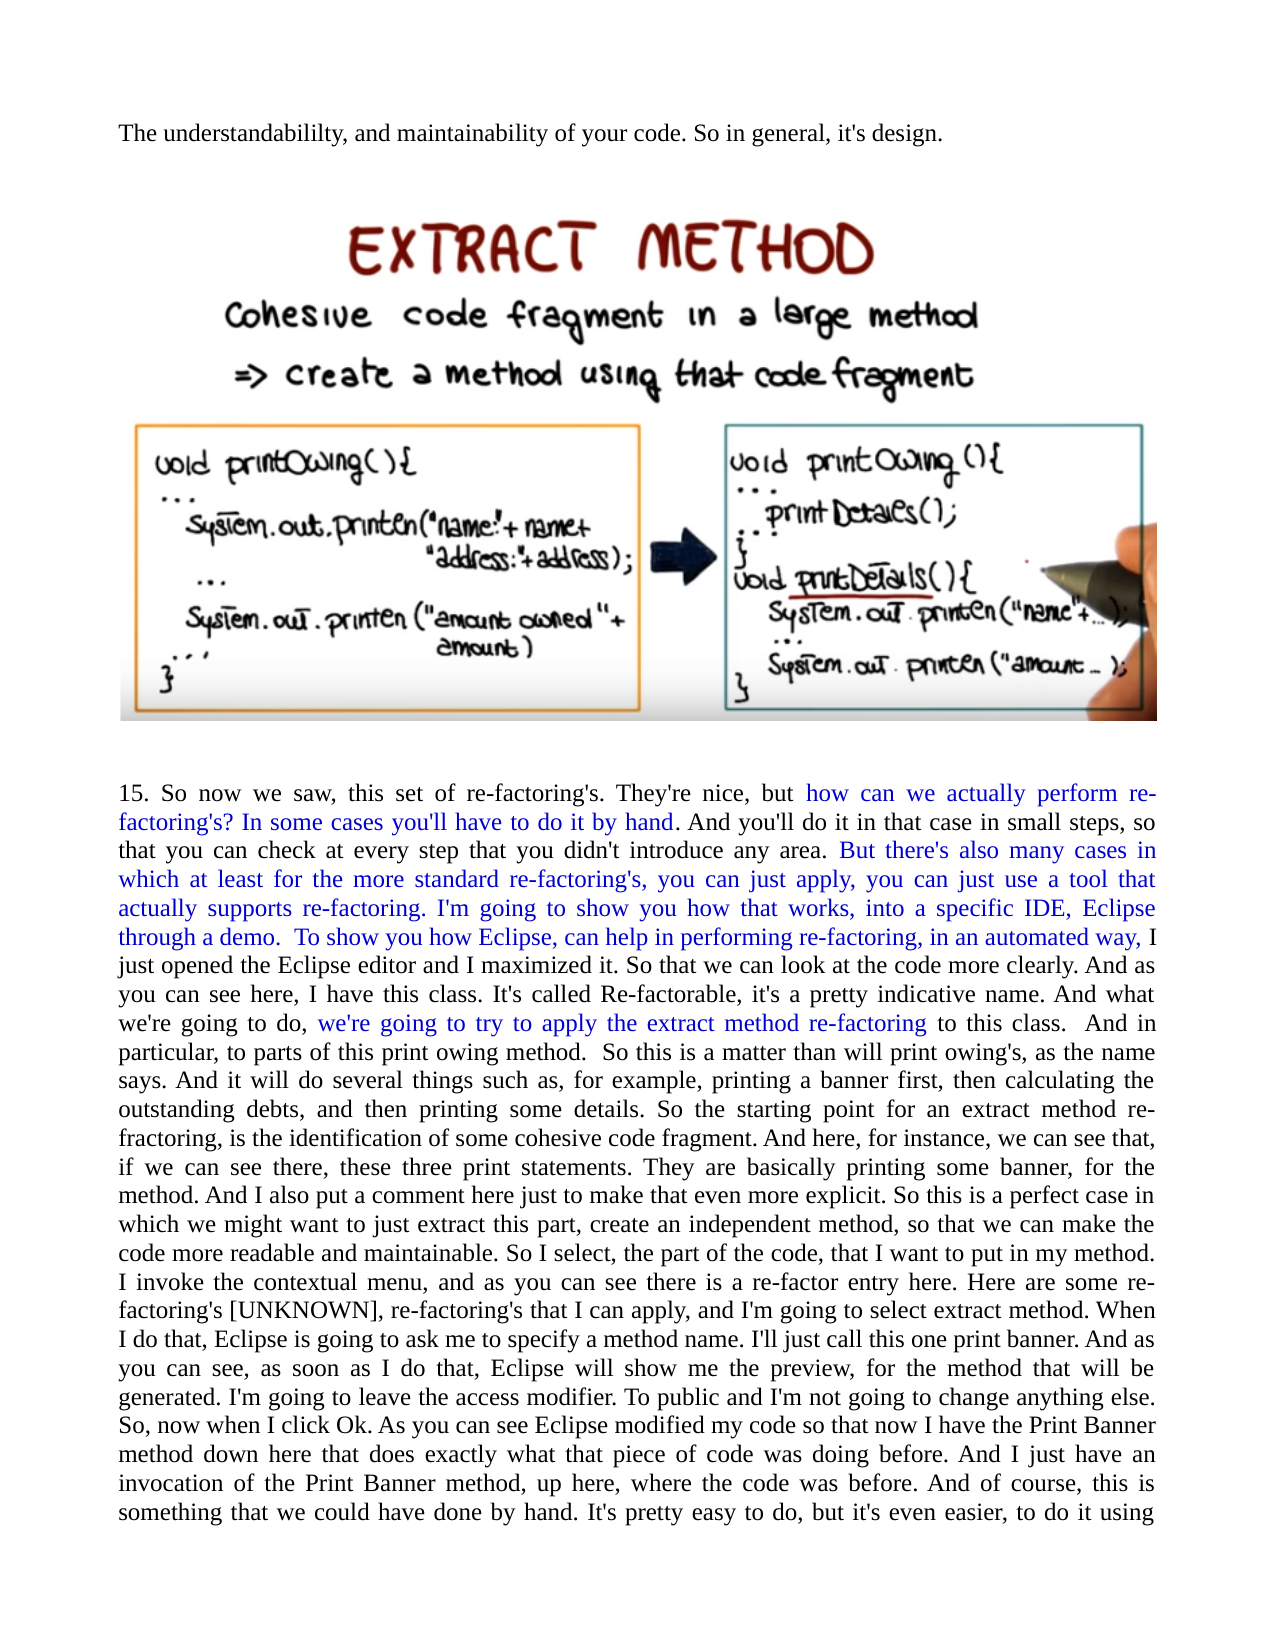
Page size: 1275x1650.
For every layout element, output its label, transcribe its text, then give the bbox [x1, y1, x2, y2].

text The understandabililty, and maintainability of your code. So in general, it's design. [118, 118, 1157, 147]
picture [118, 204, 1157, 721]
text 15. So now we saw, this set of re-factoring's. They're nice, but how can we actually perform re-factoring's? In some cases you'll have to do it by hand. And you'll do it in that case in small steps, so that you can check at every step that you didn't introduce any area. But there's also many cases in which at least for the more standard re-factoring's, you can just apply, you can just use a tool that actually supports re-factoring. I'm going to show you how that works, into a specific IDE, Eclipse through a demo. To show you how Eclipse, can help in performing re-factoring, in an automated way, I just opened the Eclipse editor and I maximized it. So that we can look at the code more clearly. And as you can see here, I have this class. It's called Re-factorable, it's a pretty indicative name. And what we're going to do, we're going to try to apply the extract method re-factoring to this class. And in particular, to parts of this print owing method. So this is a matter than will print owing's, as the name says. And it will do several things such as, for example, printing a banner first, then calculating the outstanding debts, and then printing some details. So the starting point for an extract method re-fractoring, is the identification of some cohesive code fragment. And here, for instance, we can see that, if we can see there, these three print statements. They are basically printing some banner, for the method. And I also put a comment here just to make that even more explicit. So this is a perfect case in which we might want to just extract this part, create an independent method, so that we can make the code more readable and maintainable. So I select, the part of the code, that I want to put in my method. I invoke the contextual menu, and as you can see there is a re-factor entry here. Here are some re-factoring's [UNKNOWN], re-factoring's that I can apply, and I'm going to select extract method. When I do that, Eclipse is going to ask me to specify a method name. I'll just call this one print banner. And as you can see, as soon as I do that, Eclipse will show me the preview, for the method that will be generated. I'm going to leave the access modifier. To public and I'm not going to change anything else. So, now when I click Ok. As you can see Eclipse modified my code so that now I have the Print Banner method down here that does exactly what that piece of code was doing before. And I just have an invocation of the Print Banner method, up here, where the code was before. And of course, this is something that we could have done by hand. It's pretty easy to do, but it's even easier, to do it using [118, 778, 1157, 1525]
